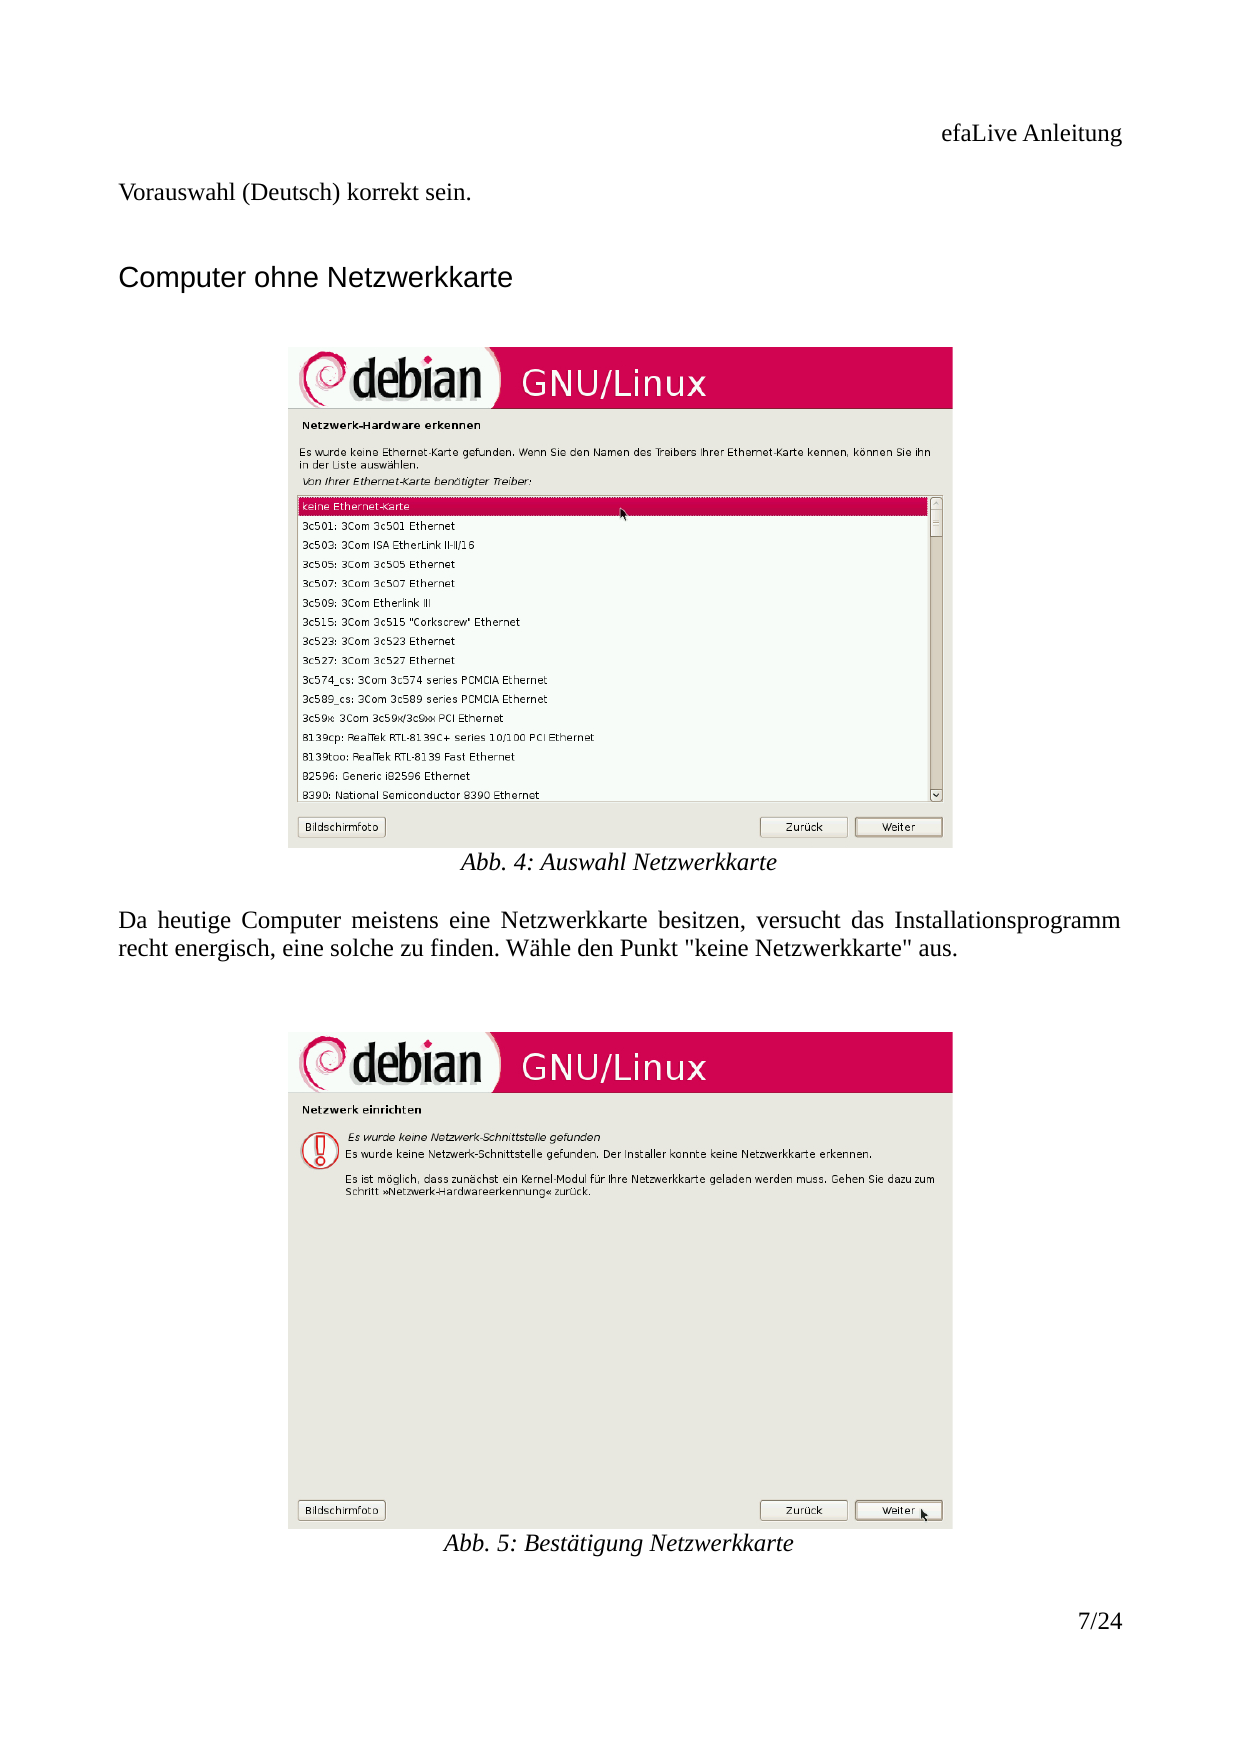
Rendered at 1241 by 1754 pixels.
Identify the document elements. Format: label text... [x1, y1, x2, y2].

subtitle Computer ohne Netzwerkkarte [118, 259, 1122, 293]
text Da heutige Computer meistens eine Netzwerkkarte besitzen, versucht das Installationsprogramm recht energisch, eine solche zu finden. Wähle den Punkt "keine Netzwerkkarte" aus. [118, 905, 1122, 962]
text Vorauswahl (Deutsch) korrekt sein. [118, 177, 1122, 206]
picture [288, 347, 953, 848]
text Abb. 5: Bestätigung Netzwerkkarte [288, 1529, 952, 1557]
text Abb. 4: Auswahl Netzwerkkarte [288, 848, 952, 876]
picture [288, 1032, 953, 1529]
